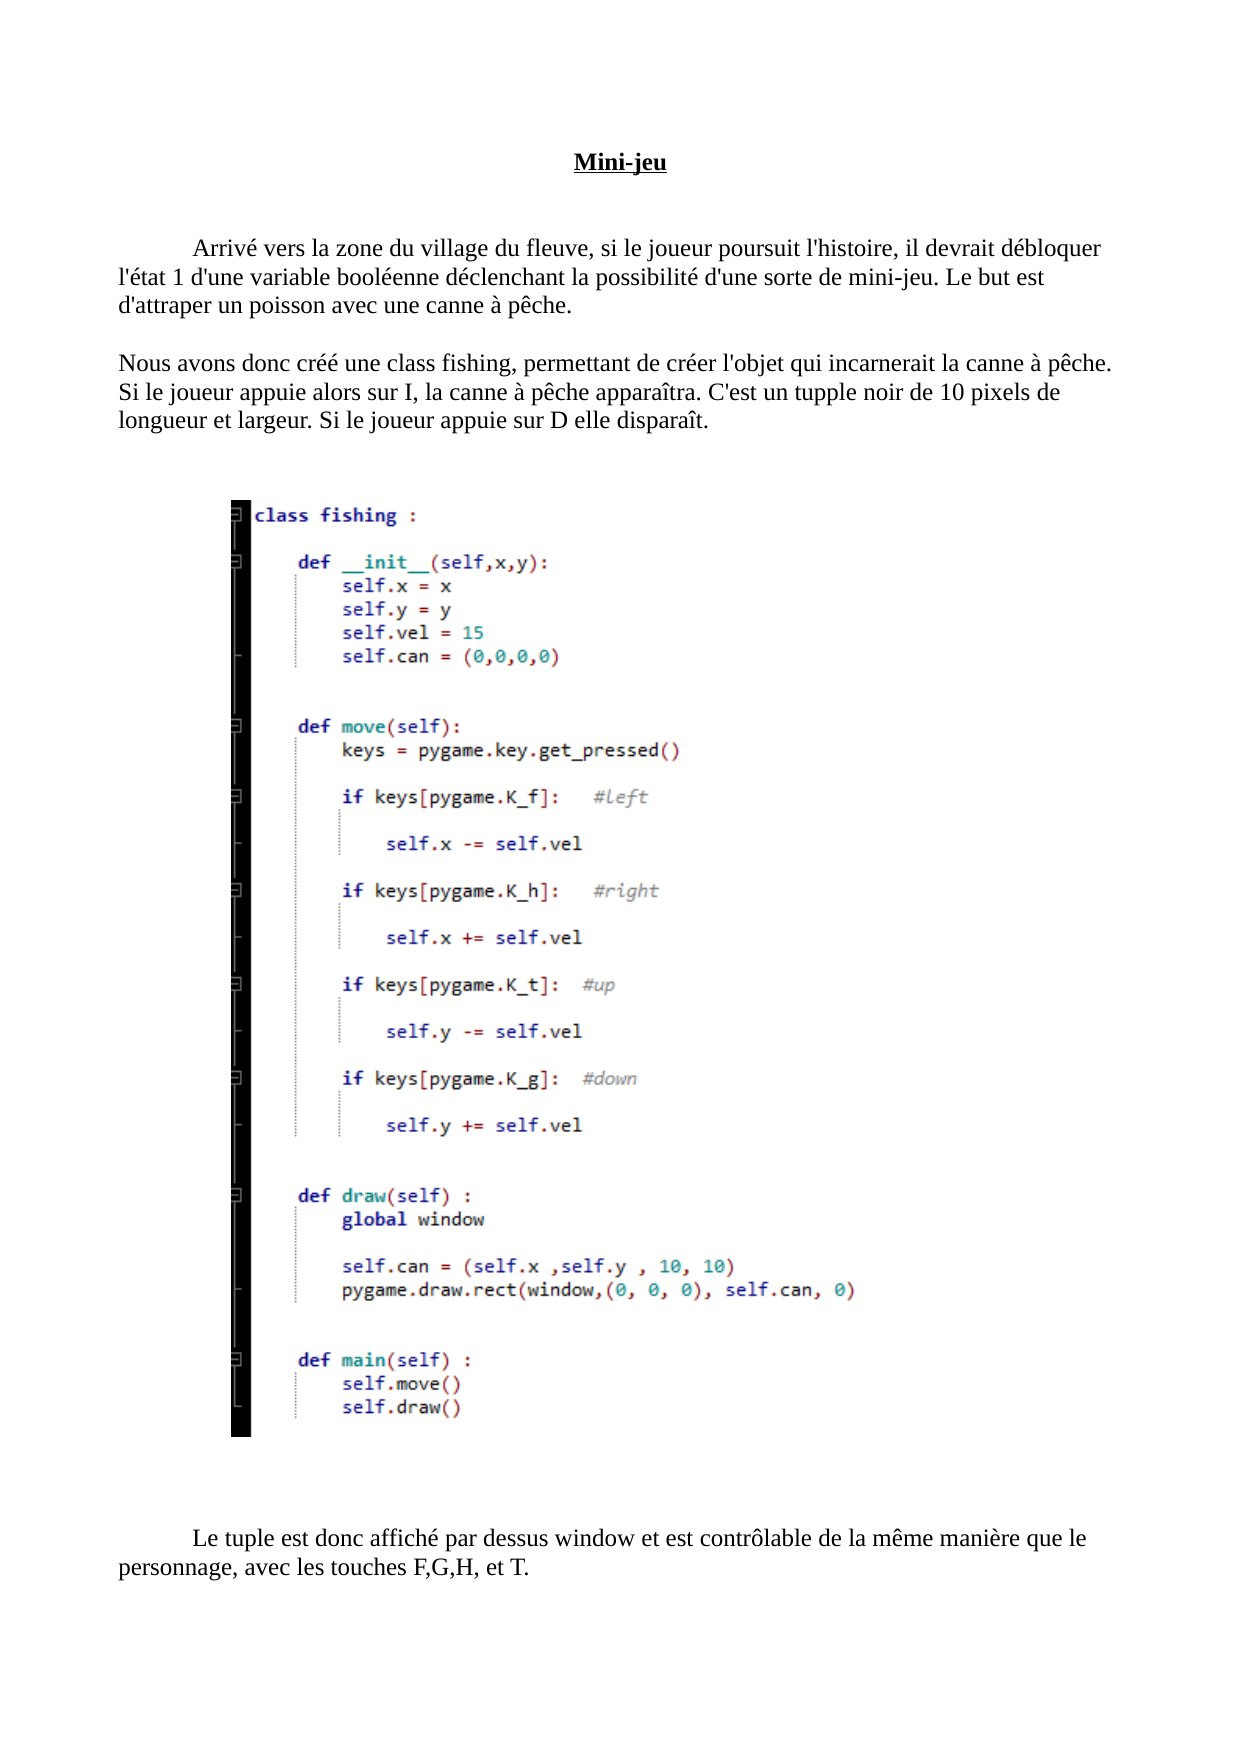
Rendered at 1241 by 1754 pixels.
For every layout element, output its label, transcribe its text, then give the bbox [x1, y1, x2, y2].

text Si le joueur appuie alors sur I, la canne à pêche apparaîtra. C'est un tupple noir de 10 pixels de longueur et largeur. Si le joueur appuie sur D elle disparaît. [118, 377, 1122, 434]
text Arrivé vers la zone du village du fleuve, si le joueur poursuit l'histoire, il devrait débloquer l'état 1 d'une variable booléenne déclenchant la possibilité d'une sorte de mini-jeu. Le but est d'attraper un poisson avec une canne à pêche. [118, 233, 1122, 319]
picture [231, 500, 894, 1437]
text Nous avons donc créé une class fishing, permettant de créer l'objet qui incarnerait la canne à pêche. [118, 348, 1122, 377]
text Mini-jeu [118, 147, 1122, 176]
text Le tuple est donc affiché par dessus window et est contrôlable de la même manière que le personnage, avec les touches F,G,H, et T. [118, 1523, 1122, 1580]
